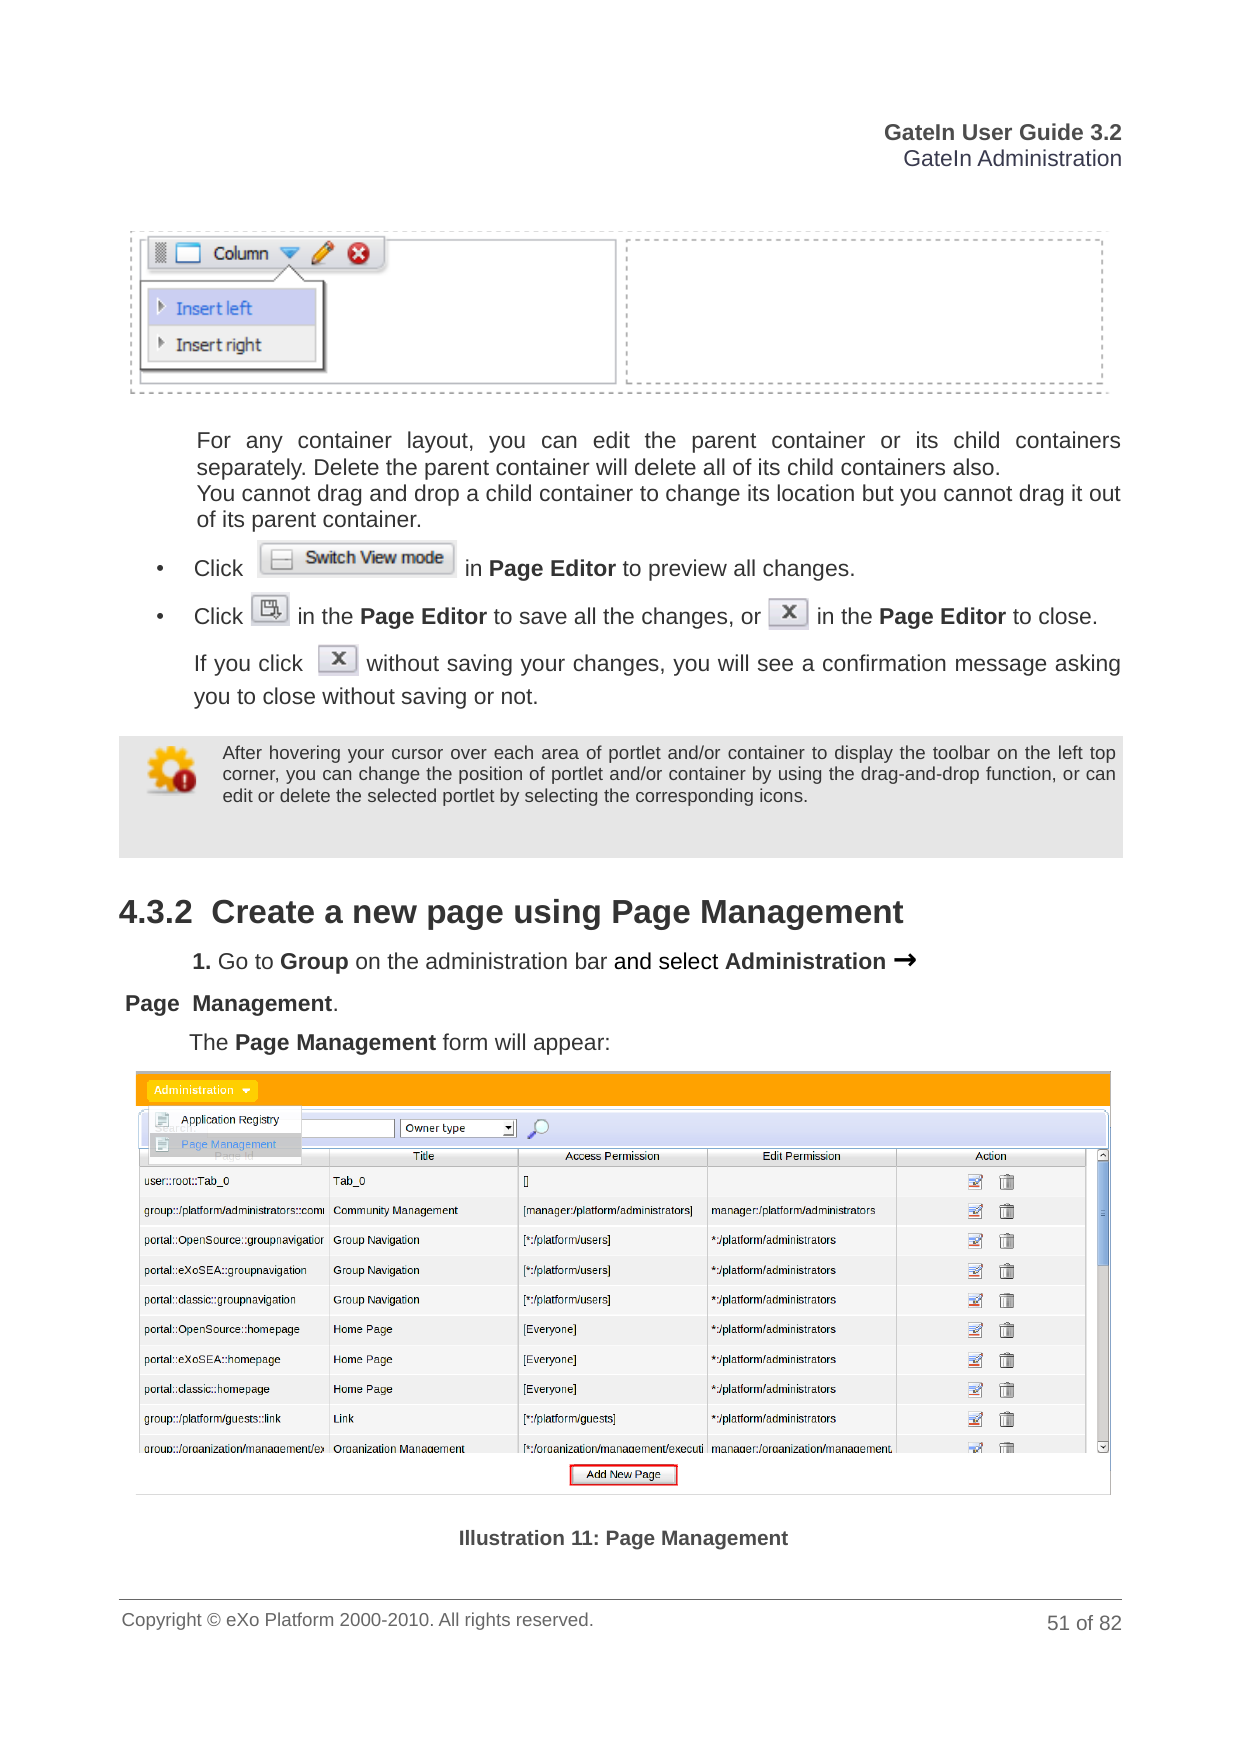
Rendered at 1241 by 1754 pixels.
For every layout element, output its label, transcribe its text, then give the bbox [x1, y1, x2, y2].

text 1. Go to Group on the administration bar and select Administration → [118, 938, 1122, 978]
picture [768, 598, 809, 630]
list [136, 1550, 1111, 1560]
subtitle Create a new page using Page Management [118, 892, 1122, 931]
picture [135, 1071, 1111, 1495]
list Illustration 10: Page Management [136, 1495, 1111, 1550]
list Clickin the Page Editor to save all the changes, orin the Page Editor to close. [156, 585, 1122, 637]
list The Page Management form will appear: [120, 1029, 1122, 1056]
table_header After hovering your cursor over each area of portlet and/or container to display the toolbar on the left top corner, you can change the position of portlet and/or container by using the drag-and-drop function, or can edit or delete the selected portlet by selecting the corresponding icons. [216, 736, 1123, 858]
table_header [119, 736, 216, 858]
list For any container layout, you can edit the parent container or its child containers separately. Delete the parent container will delete all of its child containers also. [159, 427, 1122, 480]
picture [129, 231, 1111, 394]
list If you click without saving your changes, you will see a confirmation message asking you to close without saving or not. [156, 637, 1122, 709]
picture [318, 644, 359, 676]
list Click in Page Editor to preview all changes. [156, 533, 1122, 585]
text Page Management. [118, 990, 1122, 1017]
list [136, 1065, 1111, 1071]
list You cannot drag and drop a child container to change its location but you cannot drag it out of its parent container. [159, 480, 1122, 533]
picture [257, 540, 458, 578]
picture [146, 746, 197, 796]
picture [250, 592, 290, 626]
